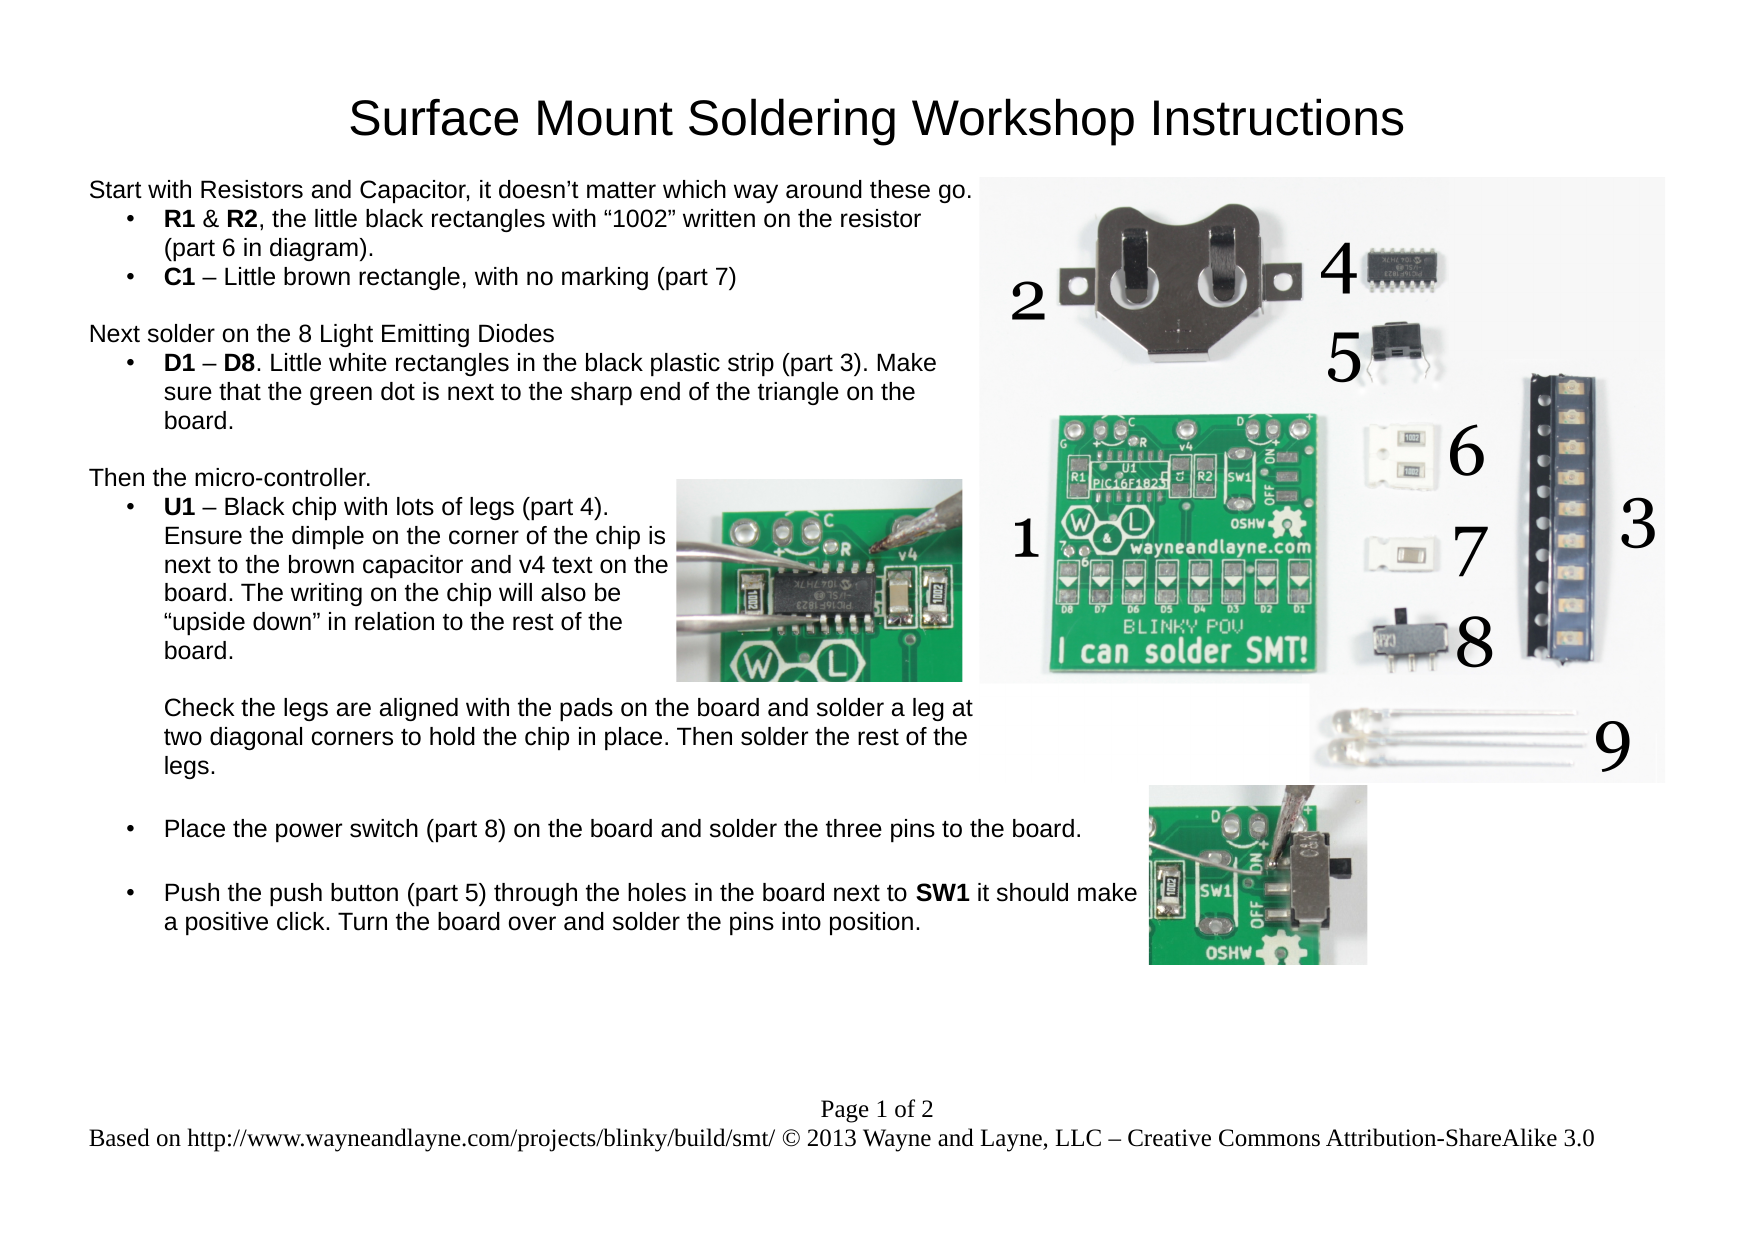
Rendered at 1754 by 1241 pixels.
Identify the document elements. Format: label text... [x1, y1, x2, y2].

list C1 – Little brown rectangle, with no marking (part 7) [126, 262, 979, 291]
list [1368, 878, 1665, 936]
list Place the power switch (part 8) on the board and solder the three pins to the board. [126, 814, 1148, 872]
picture [676, 479, 963, 682]
list R1 & R2, the little black rectangles with “1002” written on the resistor (part 6 in diagram). [126, 204, 979, 262]
text Next solder on the 8 Light Emitting Diodes [88, 319, 979, 348]
list [1368, 814, 1665, 872]
list Push the push button (part 5) through the holes in the board next to SW1 it should make a positive click. Turn the board over and solder the pins into position. [126, 878, 1148, 936]
list U1 – Black chip with lots of legs (part 4). Ensure the dimple on the corner of the chip is next to the brown capacitor and v4 text on the board. The writing on the chip will also be “upside down” in relation to the rest of the board. [126, 492, 676, 665]
text Start with Resistors and Capacitor, it doesn’t matter which way around these go. [88, 176, 1665, 204]
picture [979, 177, 1666, 783]
list D1 – D8. Little white rectangles in the black plastic strip (part 3). Make sure that the green dot is next to the sharp end of the triangle on the board. [126, 348, 979, 434]
picture [1148, 785, 1368, 965]
list Check the legs are aligned with the pads on the board and solder a leg at two diagonal corners to hold the chip in place. Then solder the rest of the legs. [126, 665, 979, 780]
text Then the micro-controller. [88, 463, 979, 492]
